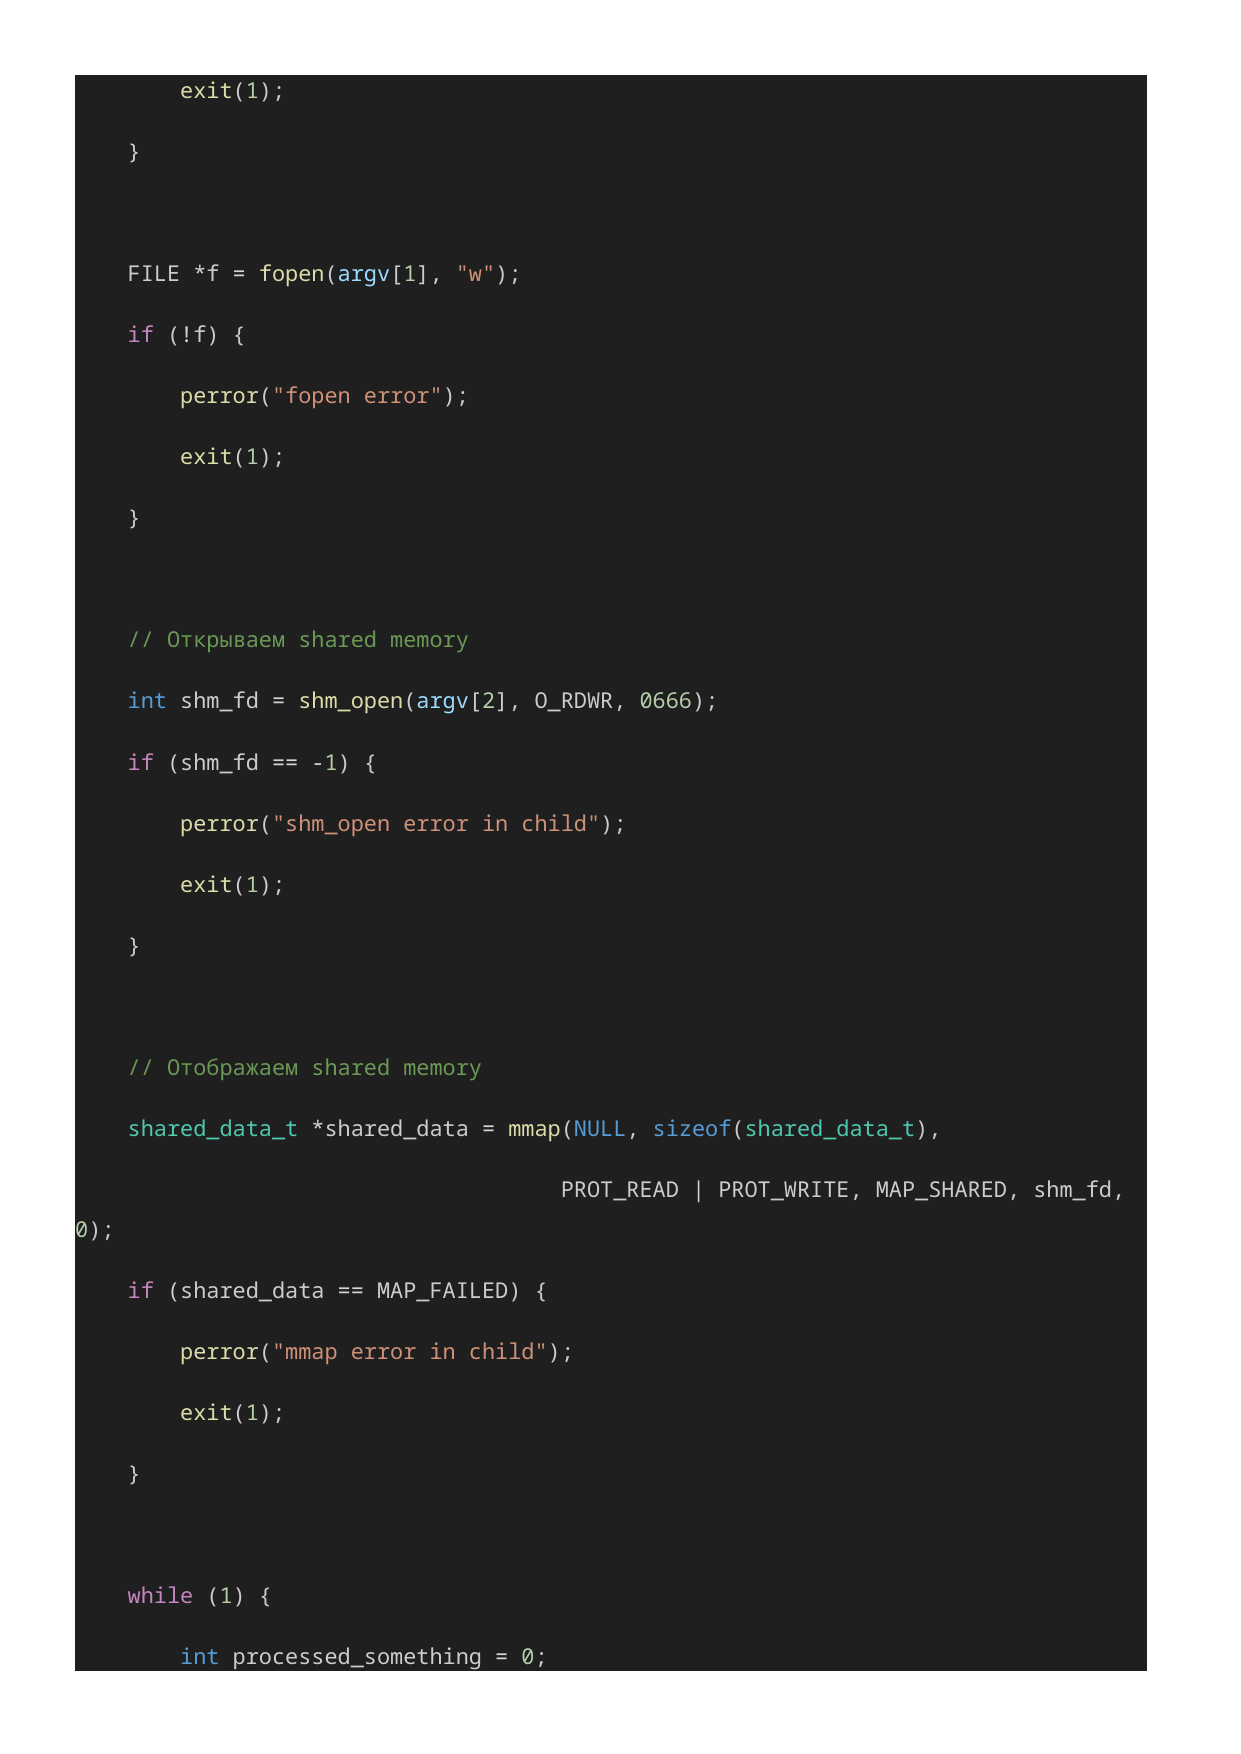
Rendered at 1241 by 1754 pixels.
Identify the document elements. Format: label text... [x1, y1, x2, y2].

text int processed_something = 0; [75, 1641, 1147, 1671]
text if (shared_data == MAP_FAILED) { [75, 1275, 1147, 1305]
text perror("fopen error"); [75, 380, 1147, 410]
text PROT_READ | PROT_WRITE, MAP_SHARED, shm_fd, 0); [75, 1174, 1147, 1244]
text } [75, 1458, 1147, 1488]
text shared_data_t *shared_data = mmap(NULL, sizeof(shared_data_t), [75, 1113, 1147, 1142]
text exit(1); [75, 441, 1147, 471]
text if (shm_fd == -1) { [75, 746, 1147, 776]
text exit(1); [75, 75, 1147, 105]
text FILE *f = fopen(argv[1], "w"); [75, 258, 1147, 288]
text perror("mmap error in child"); [75, 1336, 1147, 1366]
text // Отображаем shared memory [75, 1052, 1147, 1081]
text // Открываем shared memory [75, 624, 1147, 654]
text int shm_fd = shm_open(argv[2], O_RDWR, 0666); [75, 685, 1147, 715]
text exit(1); [75, 868, 1147, 898]
text while (1) { [75, 1580, 1147, 1610]
text } [75, 502, 1147, 532]
text } [75, 929, 1147, 959]
text } [75, 136, 1147, 166]
text exit(1); [75, 1397, 1147, 1427]
text perror("shm_open error in child"); [75, 807, 1147, 837]
text if (!f) { [75, 319, 1147, 349]
